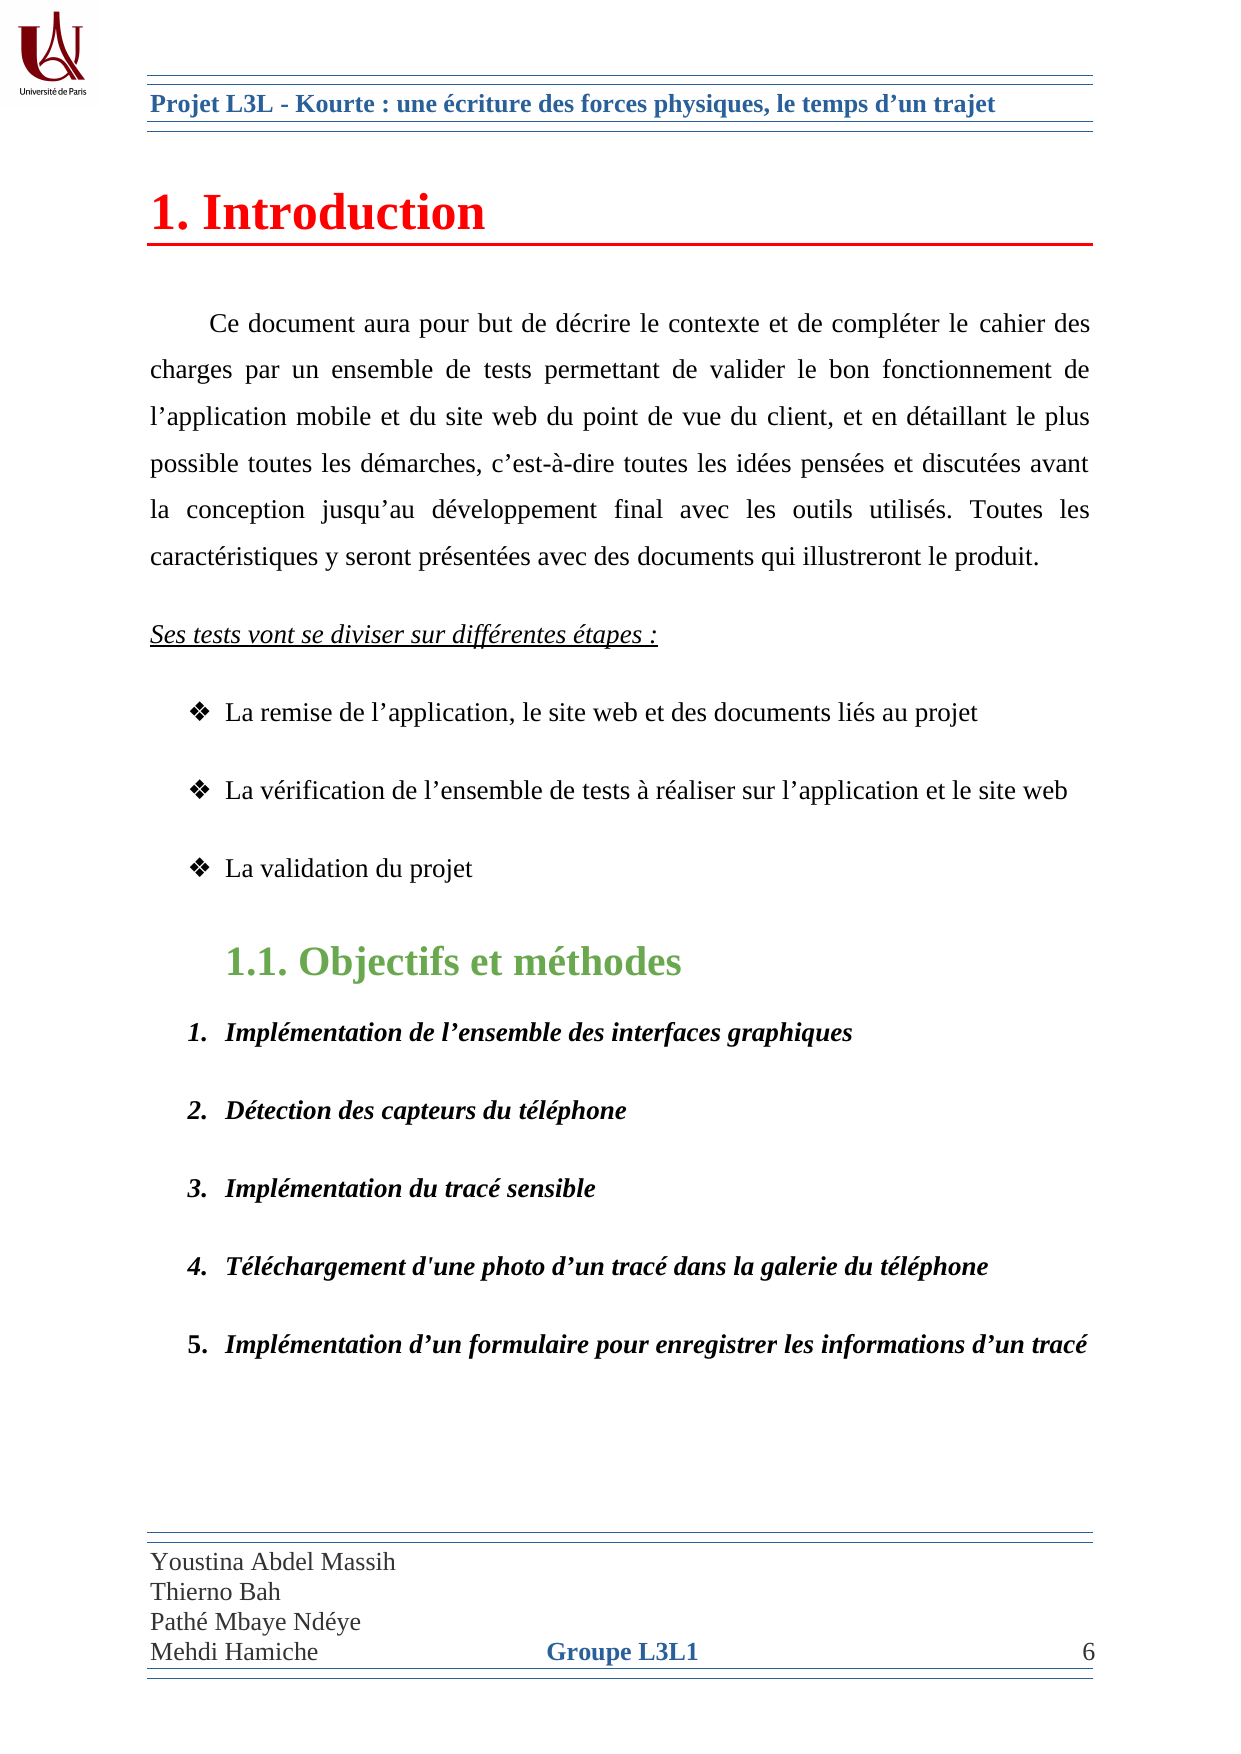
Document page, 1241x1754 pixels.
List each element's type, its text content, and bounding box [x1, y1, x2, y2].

list Implémentation de l’ensemble des interfaces graphiques [187, 1016, 1090, 1047]
list La validation du projet [187, 852, 1090, 883]
picture [0, 0, 101, 107]
list Implémentation du tracé sensible [187, 1172, 1090, 1203]
list Détection des capteurs du téléphone [187, 1094, 1090, 1125]
subtitle 1.1. Objectifs et méthodes [150, 936, 1090, 984]
list Implémentation d’un formulaire pour enregistrer les informations d’un tracé [187, 1328, 1090, 1359]
subtitle 1. Introduction [147, 178, 1093, 243]
list La remise de l’application, le site web et des documents liés au projet [187, 696, 1090, 727]
list La vérification de l’ensemble de tests à réaliser sur l’application et le site web [187, 774, 1090, 805]
text Ses tests vont se diviser sur différentes étapes : [150, 618, 1090, 649]
text Ce document aura pour but de décrire le contexte et de compléter le cahier des charges par un ensemble de tests permettant de valider le bon fonctionnement de l’application mobile et du site web du point de vue du client, et en détaillant le plus possible toutes les démarches, c’est-à-dire toutes les idées pensées et discutées avant la conception jusqu’au développement final avec les outils utilisés. Toutes les caractéristiques y seront présentées avec des documents qui illustreront le produit. [150, 307, 1090, 571]
list Téléchargement d'une photo d’un tracé dans la galerie du téléphone [187, 1250, 1090, 1281]
